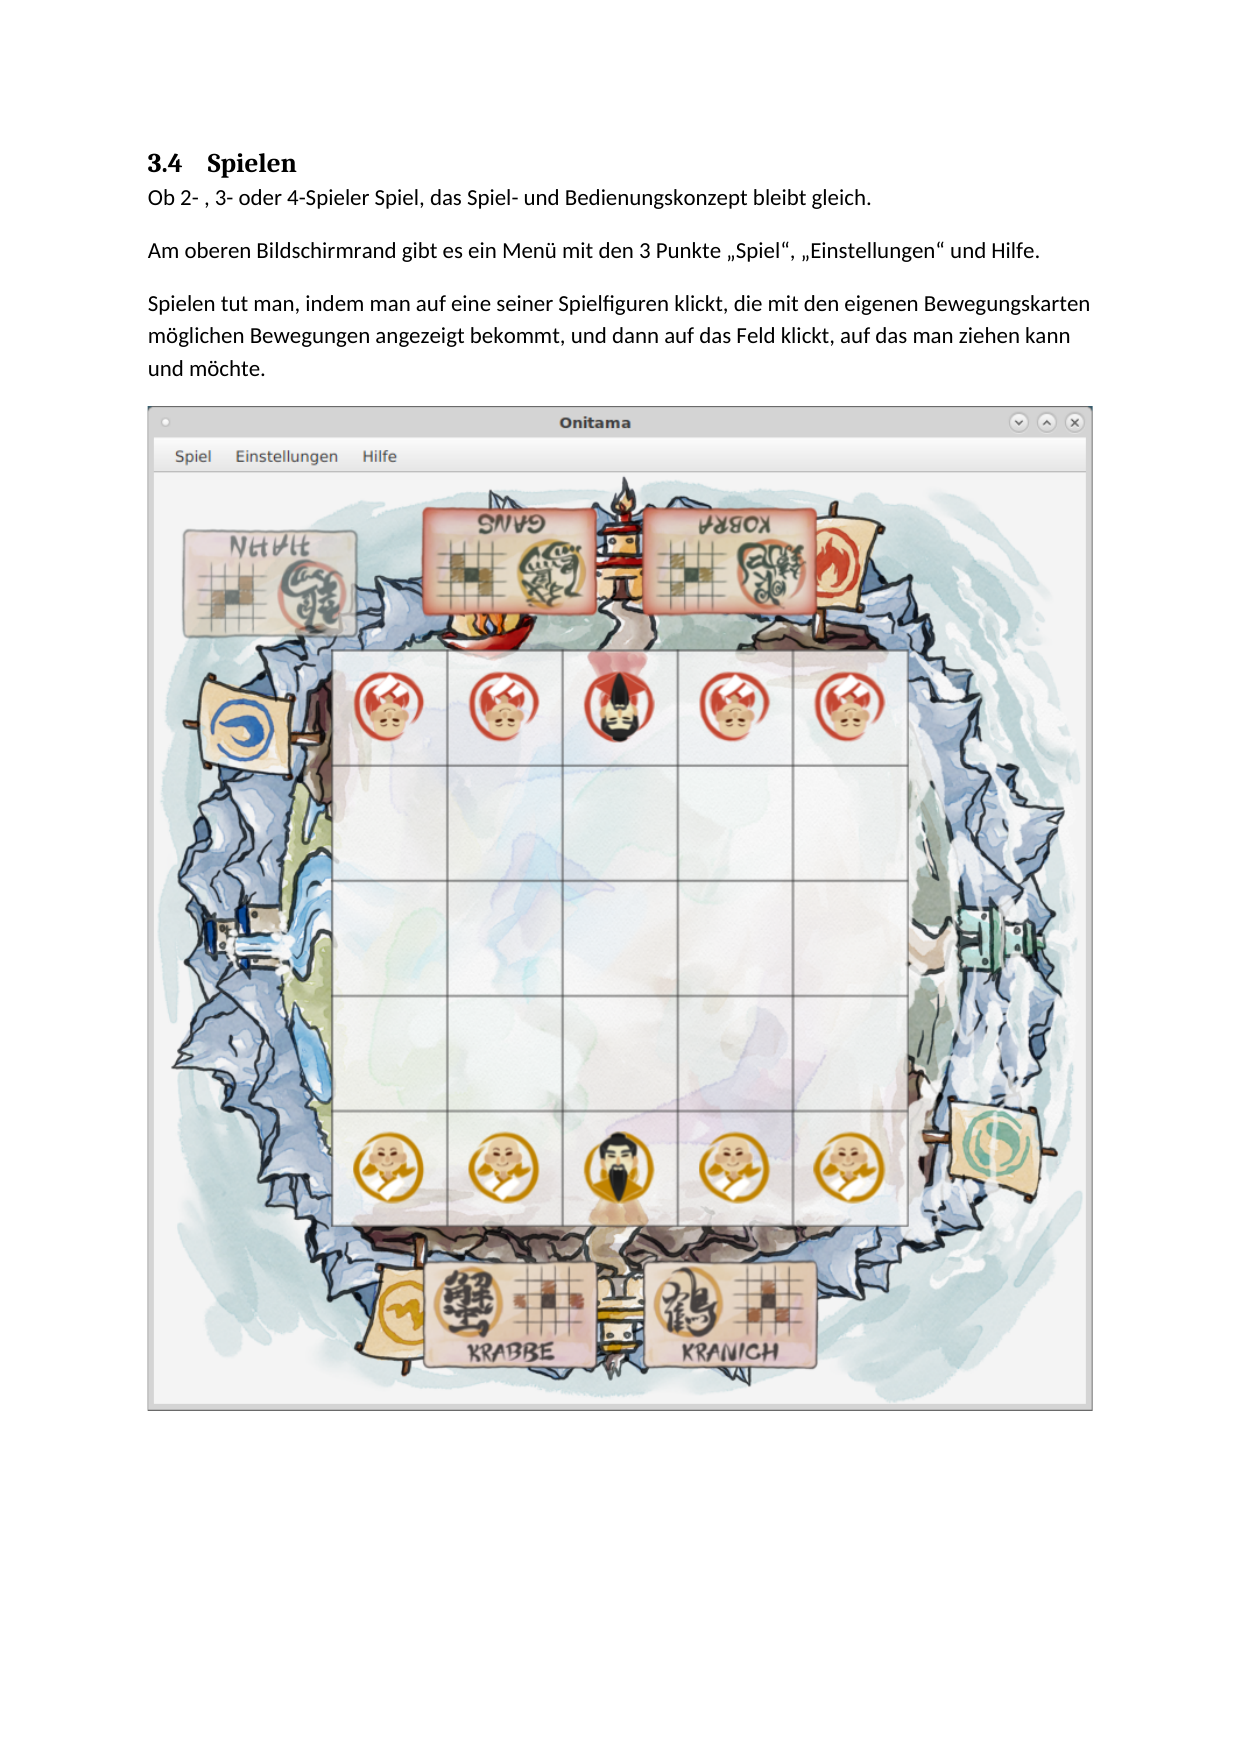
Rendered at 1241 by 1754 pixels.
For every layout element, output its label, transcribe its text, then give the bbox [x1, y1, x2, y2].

picture [147, 406, 1093, 1411]
subtitle Spielen [148, 148, 1093, 179]
text Am oberen Bildschirmrand gibt es ein Menü mit den 3 Punkte „Spiel“, „Einstellungen“ und Hilfe. [148, 236, 1093, 264]
text Ob 2- , 3- oder 4-Spieler Spiel, das Spiel- und Bedienungskonzept bleibt gleich. [148, 183, 1093, 211]
text Spielen tut man, indem man auf eine seiner Spielfiguren klickt, die mit den eigenen Bewegungskarten möglichen Bewegungen angezeigt bekommt, und dann auf das Feld klickt, auf das man ziehen kann und möchte. [148, 289, 1093, 382]
